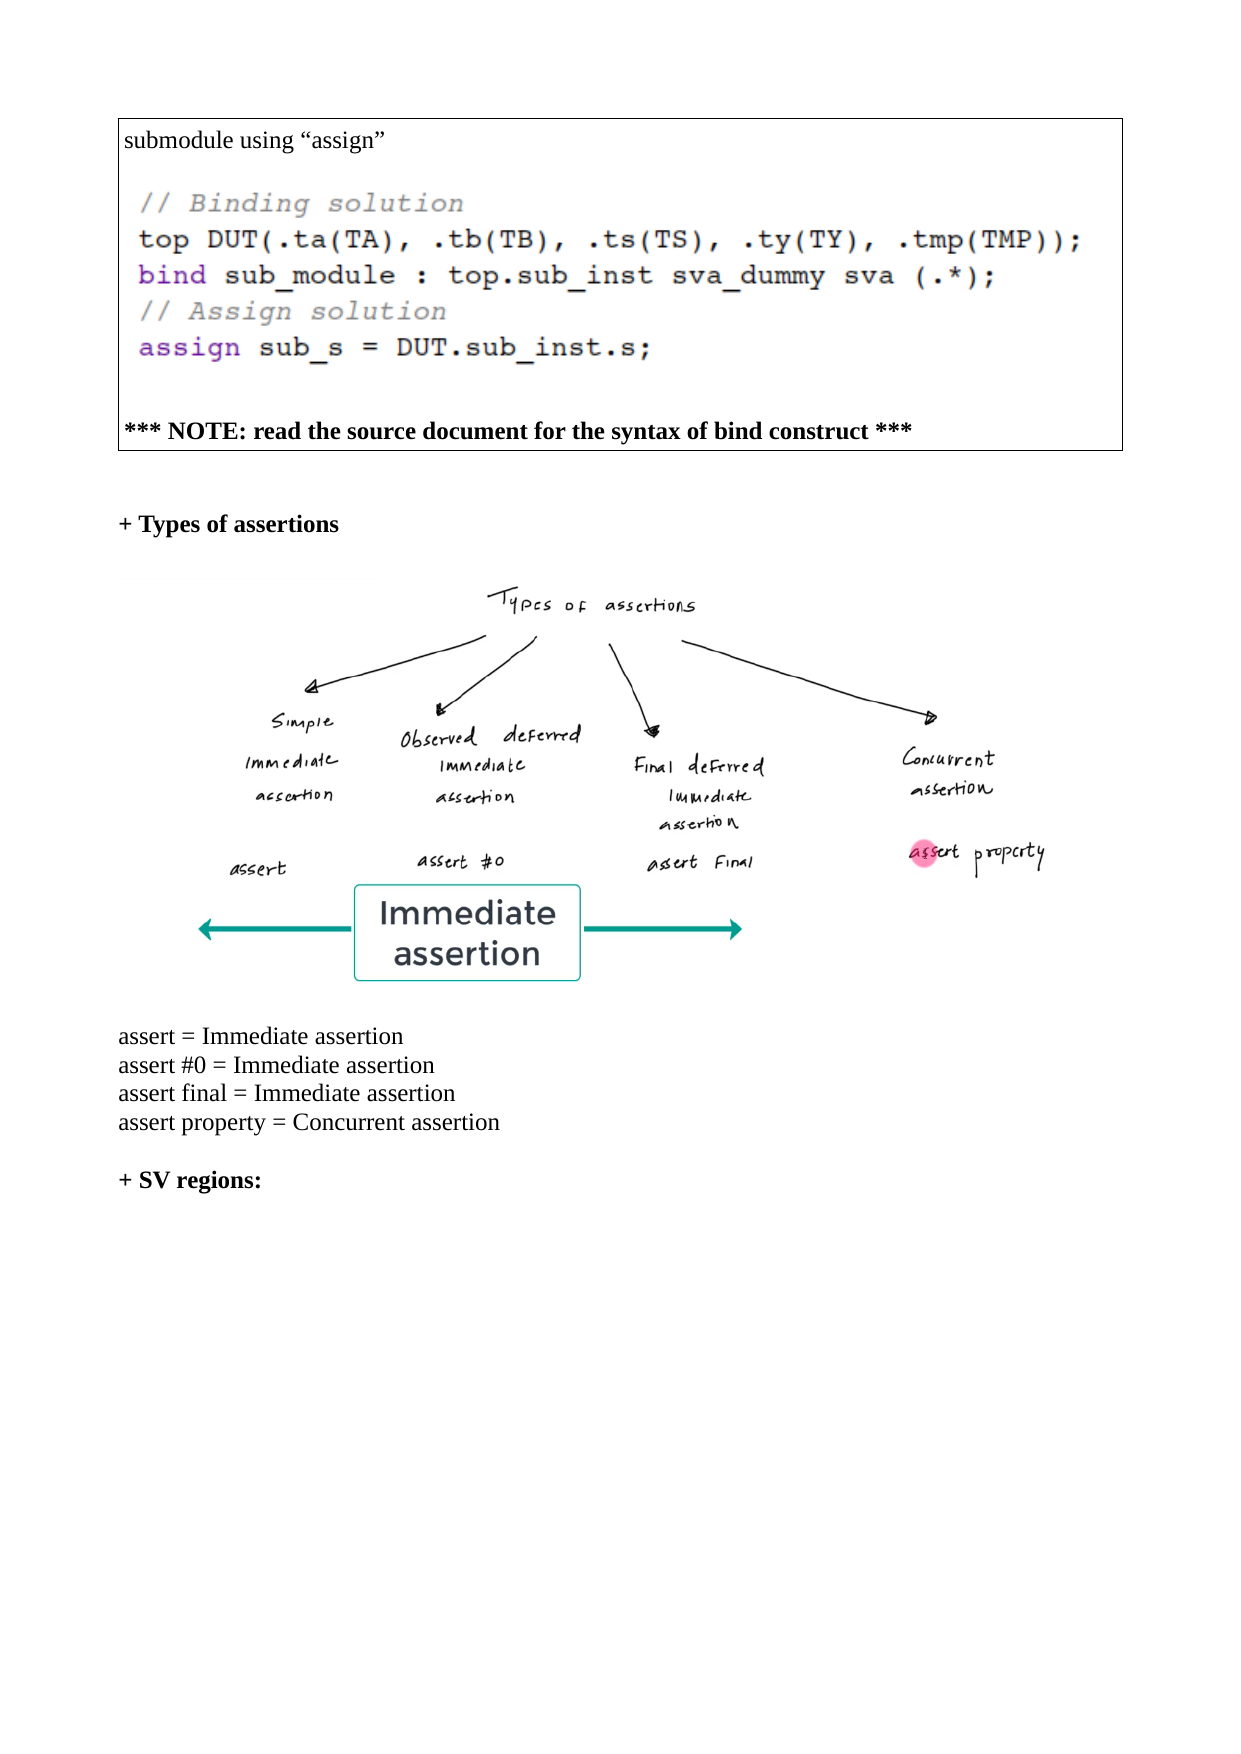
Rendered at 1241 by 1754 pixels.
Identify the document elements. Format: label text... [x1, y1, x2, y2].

text + Types of assertions [118, 480, 1122, 538]
text + SV regions: [118, 1165, 1122, 1193]
text assert final = Immediate assertion [118, 1078, 1122, 1107]
text assert property = Concurrent assertion [118, 1107, 1122, 1136]
picture [132, 182, 1108, 387]
table_header submodule using “assign” *** NOTE: read the source document for the syntax of bind construct *** [119, 119, 1122, 450]
picture [118, 578, 1123, 1021]
text assert = Immediate assertion [118, 1021, 1122, 1050]
text [118, 566, 1122, 578]
text assert #0 = Immediate assertion [118, 1050, 1122, 1078]
